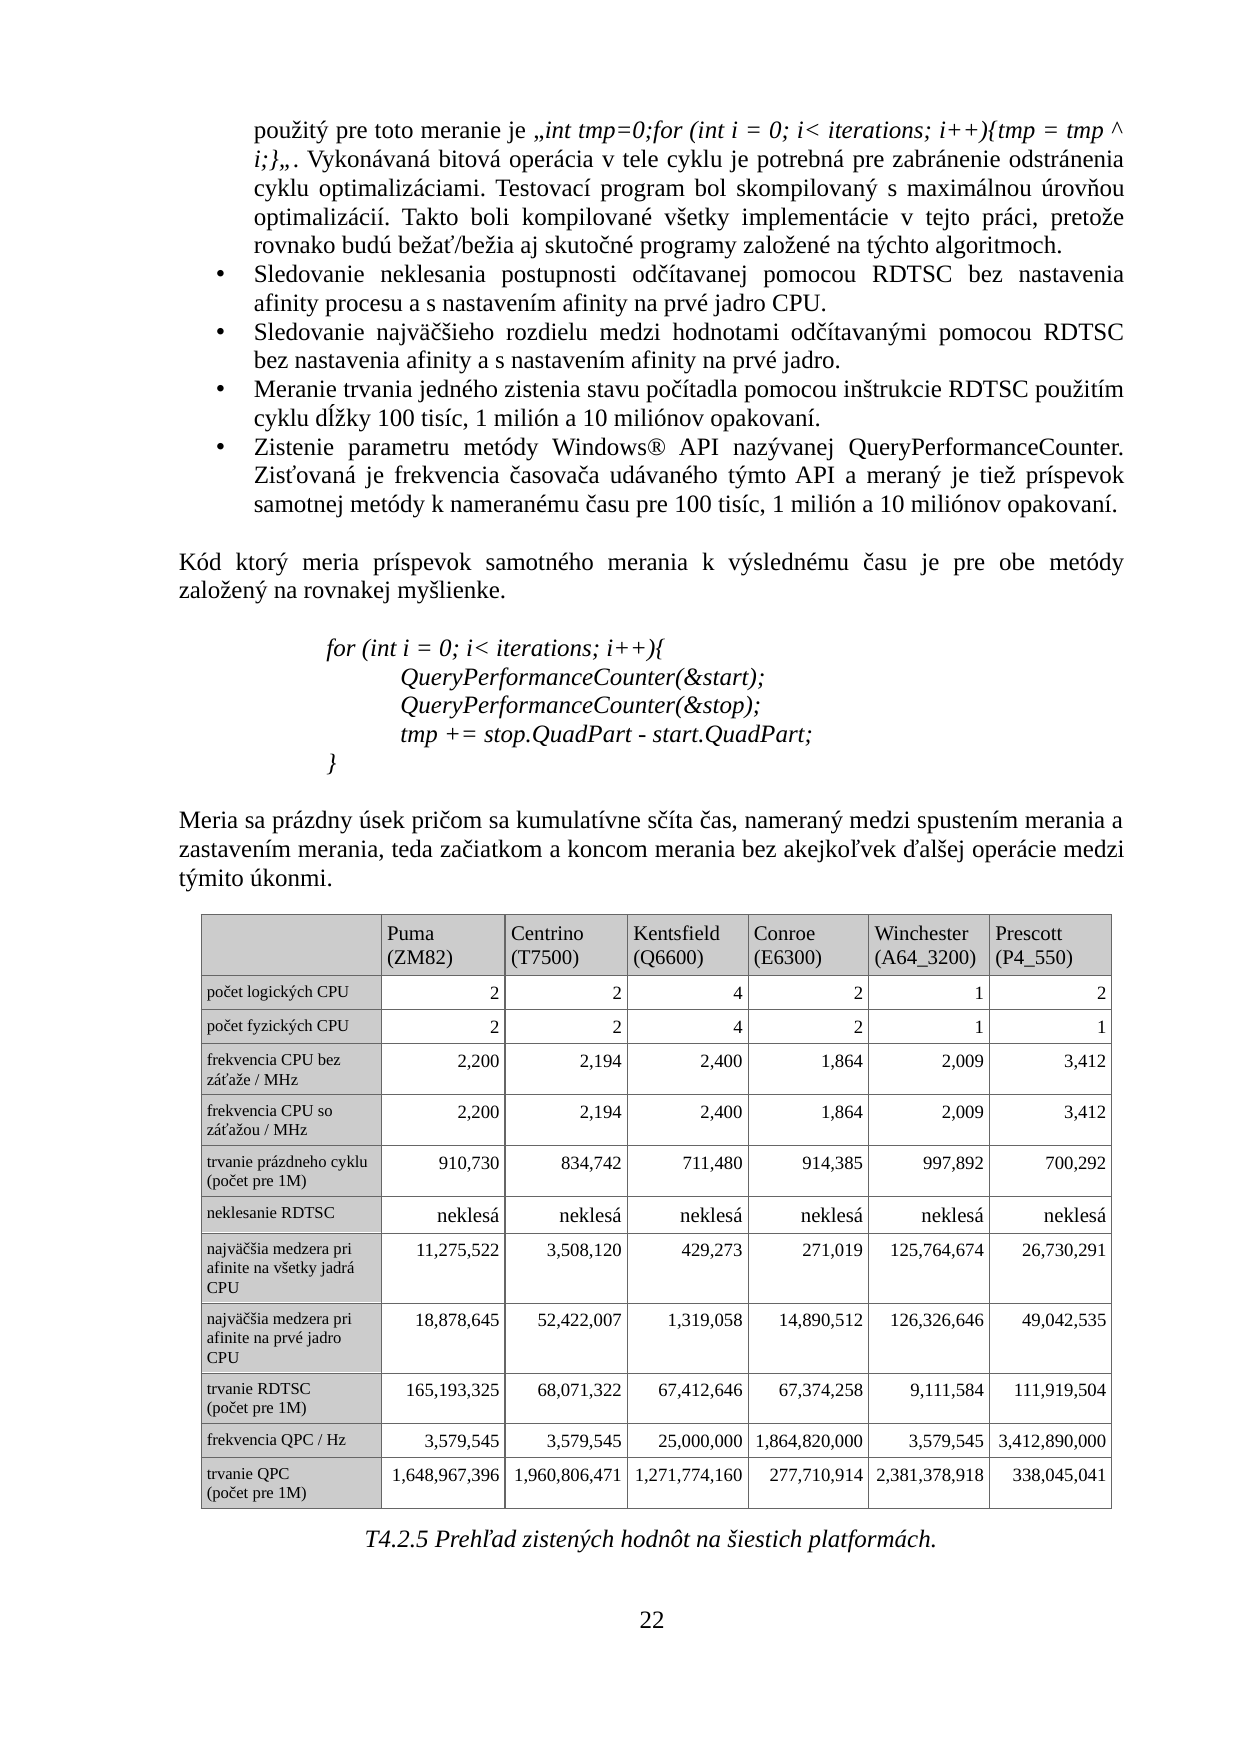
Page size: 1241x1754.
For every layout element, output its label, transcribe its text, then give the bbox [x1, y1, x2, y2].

table_cell 67,412,646 [628, 1374, 748, 1423]
table_cell 14,890,512 [749, 1304, 868, 1372]
table_cell 429,273 [628, 1234, 748, 1302]
table_cell neklesá [382, 1197, 504, 1232]
table_cell 67,374,258 [749, 1374, 868, 1423]
table_cell 3,579,545 [869, 1424, 989, 1457]
table_cell 3,412,890,000 [990, 1424, 1111, 1457]
table_cell 165,193,325 [382, 1374, 504, 1423]
table_cell 2,381,378,918 [869, 1458, 989, 1508]
table_cell 4 [628, 1010, 748, 1043]
table_cell 2,009 [869, 1044, 989, 1094]
table_cell 700,292 [990, 1146, 1111, 1196]
text QueryPerformanceCounter(&start); [178, 662, 1125, 691]
table_cell 1,319,058 [628, 1304, 748, 1372]
table_cell 2,194 [506, 1095, 627, 1145]
table_cell 111,919,504 [990, 1374, 1111, 1423]
table_header Prescott (P4_550) [990, 915, 1111, 975]
table_cell 2,400 [628, 1095, 748, 1145]
table_cell 126,326,646 [869, 1304, 989, 1372]
text Kód ktorý meria príspevok samotného merania k výslednému času je pre obe metódy založený na rovnakej myšlienke. [178, 547, 1125, 604]
table_cell 1 [869, 1010, 989, 1043]
table_cell 711,480 [628, 1146, 748, 1196]
text T4.2.5 Prehľad zistených hodnôt na šiestich platformách. [178, 1524, 1125, 1553]
table_cell 2 [990, 976, 1111, 1009]
table_cell 1 [869, 976, 989, 1009]
table_cell 2 [749, 976, 868, 1009]
table_cell 1,864 [749, 1095, 868, 1145]
table_cell 3,412 [990, 1095, 1111, 1145]
table_cell 2,400 [628, 1044, 748, 1094]
table_cell trvanie RDTSC (počet pre 1M) [202, 1374, 381, 1423]
table_cell 2,194 [506, 1044, 627, 1094]
table_cell 997,892 [869, 1146, 989, 1196]
table_cell 3,579,545 [506, 1424, 627, 1457]
table_cell 277,710,914 [749, 1458, 868, 1508]
table_cell 1,960,806,471 [506, 1458, 627, 1508]
table_cell 914,385 [749, 1146, 868, 1196]
table_cell neklesá [990, 1197, 1111, 1232]
list Sledovanie neklesania postupnosti odčítavanej pomocou RDTSC bez nastavenia afinity procesu a s nastavením afinity na prvé jadro CPU. [216, 259, 1125, 317]
table_cell trvanie QPC (počet pre 1M) [202, 1458, 381, 1508]
table_cell 2 [506, 976, 627, 1009]
table_header Conroe (E6300) [749, 915, 868, 975]
table_cell 26,730,291 [990, 1234, 1111, 1302]
text QueryPerformanceCounter(&stop); [178, 691, 1125, 719]
table_cell neklesá [628, 1197, 748, 1232]
list Zistenie parametru metódy Windows® API nazývanej QueryPerformanceCounter. Zisťovaná je frekvencia časovača udávaného týmto API a meraný je tiež príspevok samotnej metódy k nameranému času pre 100 tisíc, 1 milión a 10 miliónov opakovaní. [216, 432, 1125, 518]
table_cell neklesá [506, 1197, 627, 1232]
table_cell 3,579,545 [382, 1424, 504, 1457]
list Sledovanie najväčšieho rozdielu medzi hodnotami odčítavanými pomocou RDTSC bez nastavenia afinity a s nastavením afinity na prvé jadro. [216, 317, 1125, 374]
table_header Winchester (A64_3200) [869, 915, 989, 975]
table_cell 18,878,645 [382, 1304, 504, 1372]
table_cell 2,009 [869, 1095, 989, 1145]
text tmp += stop.QuadPart - start.QuadPart; [178, 719, 1125, 748]
list Meranie trvania jedného zistenia stavu počítadla pomocou inštrukcie RDTSC použitím cyklu dĺžky 100 tisíc, 1 milión a 10 miliónov opakovaní. [216, 374, 1125, 432]
table_cell 3,508,120 [506, 1234, 627, 1302]
table_cell 271,019 [749, 1234, 868, 1302]
table_cell najväčšia medzera pri afinite na všetky jadrá CPU [202, 1234, 381, 1302]
table_cell 910,730 [382, 1146, 504, 1196]
text } [178, 748, 1125, 777]
table_cell 52,422,007 [506, 1304, 627, 1372]
table_cell frekvencia QPC / Hz [202, 1424, 381, 1457]
table_cell frekvencia CPU bez záťaže / MHz [202, 1044, 381, 1094]
table_cell 11,275,522 [382, 1234, 504, 1302]
table_cell 2 [382, 976, 504, 1009]
table_cell 4 [628, 976, 748, 1009]
table_header [202, 915, 381, 975]
table_cell 2 [382, 1010, 504, 1043]
list použitý pre toto meranie je „int tmp=0;for (int i = 0; i< iterations; i++){tmp = tmp ^ i;}„. Vykonávaná bitová operácia v tele cyklu je potrebná pre zabránenie odstránenia cyklu optimalizáciami. Testovací program bol skompilovaný s maximálnou úrovňou optimalizácií. Takto boli kompilované všetky implementácie v tejto práci, pretože rovnako budú bežať/bežia aj skutočné programy založené na týchto algoritmoch. [216, 116, 1125, 259]
table_cell 2,200 [382, 1044, 504, 1094]
table_cell neklesá [869, 1197, 989, 1232]
text Meria sa prázdny úsek pričom sa kumulatívne sčíta čas, nameraný medzi spustením merania a zastavením merania, teda začiatkom a koncom merania bez akejkoľvek ďalšej operácie medzi týmito úkonmi. [178, 806, 1125, 892]
table_cell trvanie prázdneho cyklu (počet pre 1M) [202, 1146, 381, 1196]
table_header Puma (ZM82) [382, 915, 504, 975]
table_cell 2 [749, 1010, 868, 1043]
table_cell neklesá [749, 1197, 868, 1232]
table_cell počet fyzických CPU [202, 1010, 381, 1043]
table_cell neklesanie RDTSC [202, 1197, 381, 1232]
table_cell najväčšia medzera pri afinite na prvé jadro CPU [202, 1304, 381, 1372]
table_cell 834,742 [506, 1146, 627, 1196]
table_header Kentsfield (Q6600) [628, 915, 748, 975]
text for (int i = 0; i< iterations; i++){ [178, 633, 1125, 662]
table_cell 68,071,322 [506, 1374, 627, 1423]
table_cell 1,864,820,000 [749, 1424, 868, 1457]
table_cell 338,045,041 [990, 1458, 1111, 1508]
table_cell 2 [506, 1010, 627, 1043]
table_cell 9,111,584 [869, 1374, 989, 1423]
table_cell 1 [990, 1010, 1111, 1043]
table_cell 125,764,674 [869, 1234, 989, 1302]
table_cell 3,412 [990, 1044, 1111, 1094]
table_cell 1,864 [749, 1044, 868, 1094]
table_header Centrino (T7500) [506, 915, 627, 975]
table_cell počet logických CPU [202, 976, 381, 1009]
table_cell 2,200 [382, 1095, 504, 1145]
table_cell 1,648,967,396 [382, 1458, 504, 1508]
table_cell 49,042,535 [990, 1304, 1111, 1372]
table_cell 25,000,000 [628, 1424, 748, 1457]
table_cell 1,271,774,160 [628, 1458, 748, 1508]
table_cell frekvencia CPU so záťažou / MHz [202, 1095, 381, 1145]
